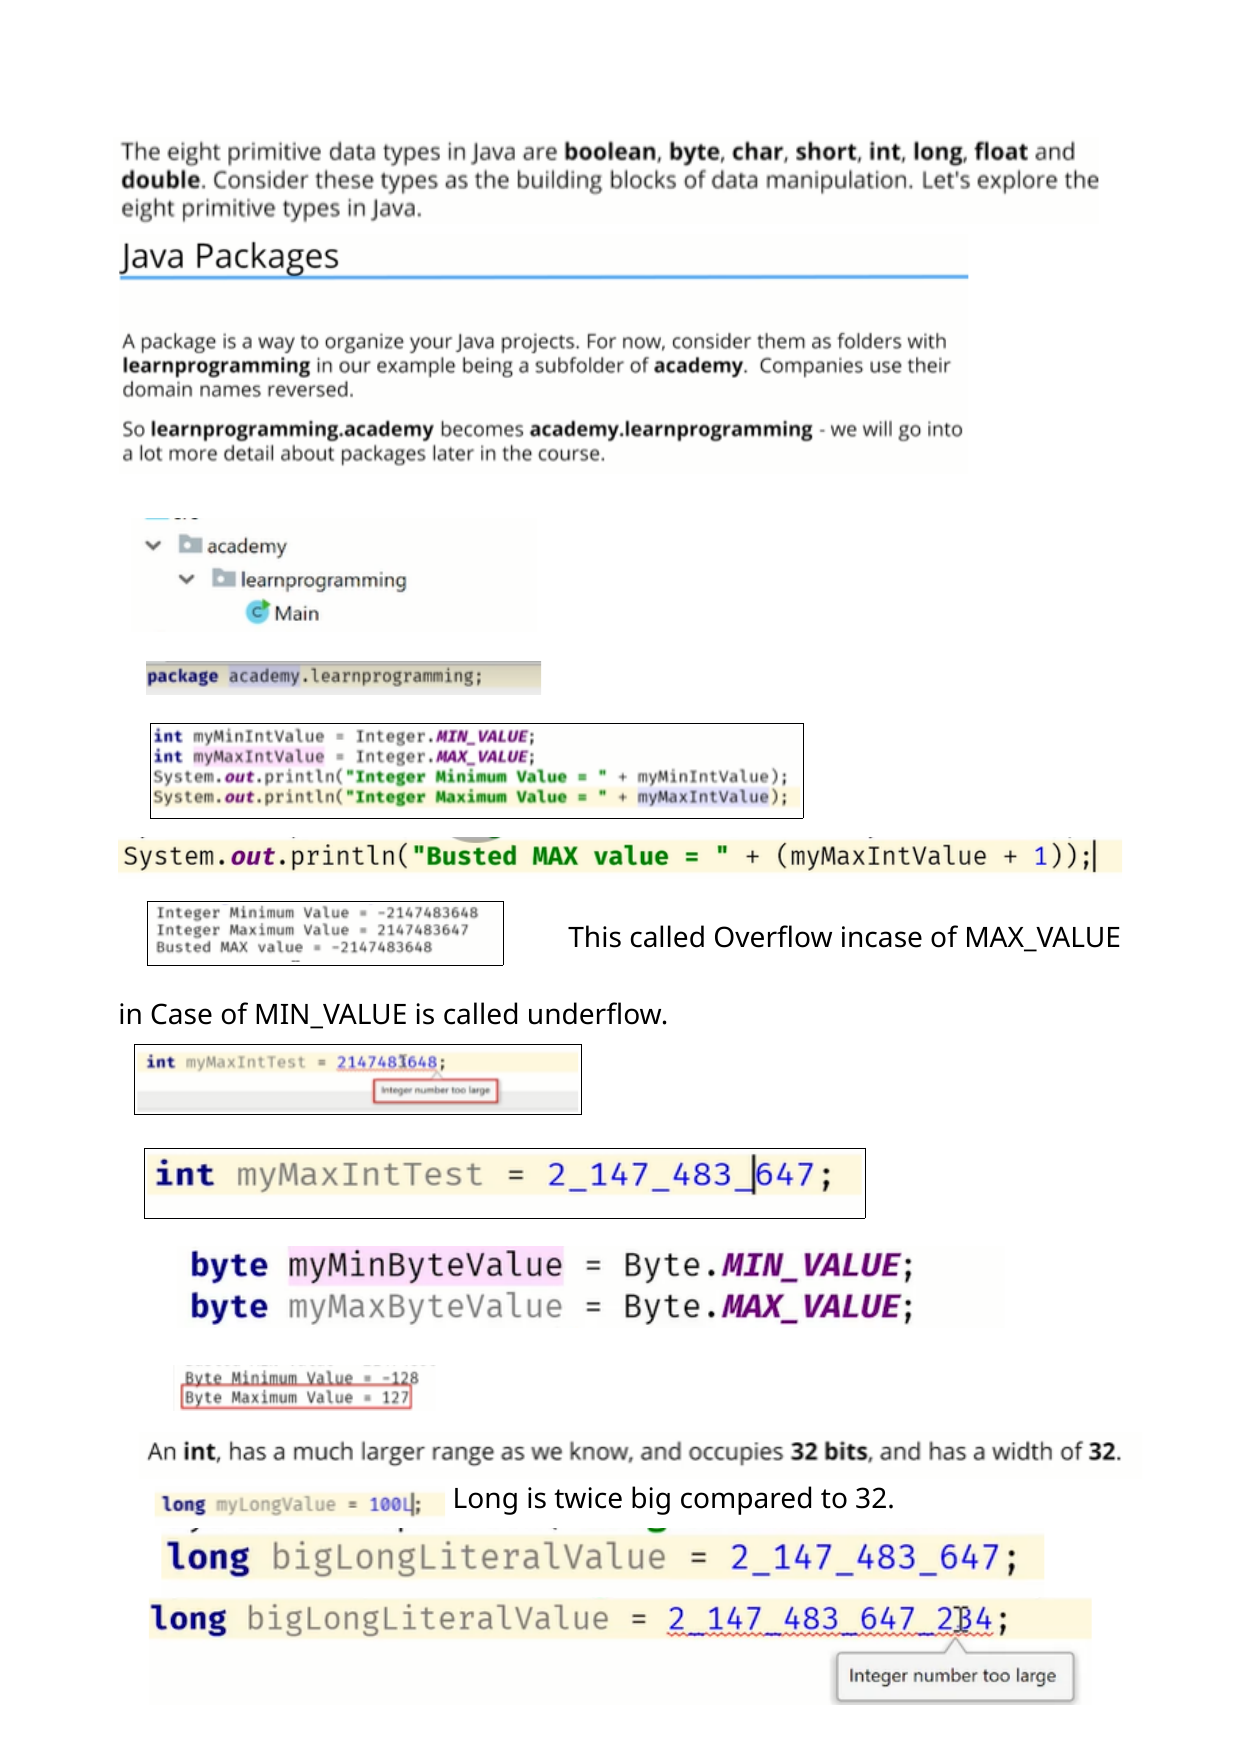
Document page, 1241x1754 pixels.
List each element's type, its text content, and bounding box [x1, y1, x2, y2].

picture [154, 1486, 446, 1526]
picture [149, 904, 500, 962]
picture [147, 1150, 862, 1215]
picture [173, 1365, 436, 1411]
text in Case of MIN_VALUE is called underflow. [118, 994, 1122, 1032]
picture [138, 1432, 1143, 1479]
text [118, 917, 147, 956]
picture [146, 661, 542, 695]
picture [176, 1246, 1005, 1328]
picture [131, 518, 538, 632]
text This called Overflow incase of MAX_VALUE [504, 917, 1122, 956]
picture [118, 837, 1123, 879]
picture [137, 1047, 579, 1112]
text Long is twice big compared to 32. [118, 1416, 1122, 1517]
picture [148, 1528, 1092, 1705]
picture [118, 234, 969, 474]
picture [113, 137, 1099, 224]
picture [152, 726, 800, 816]
